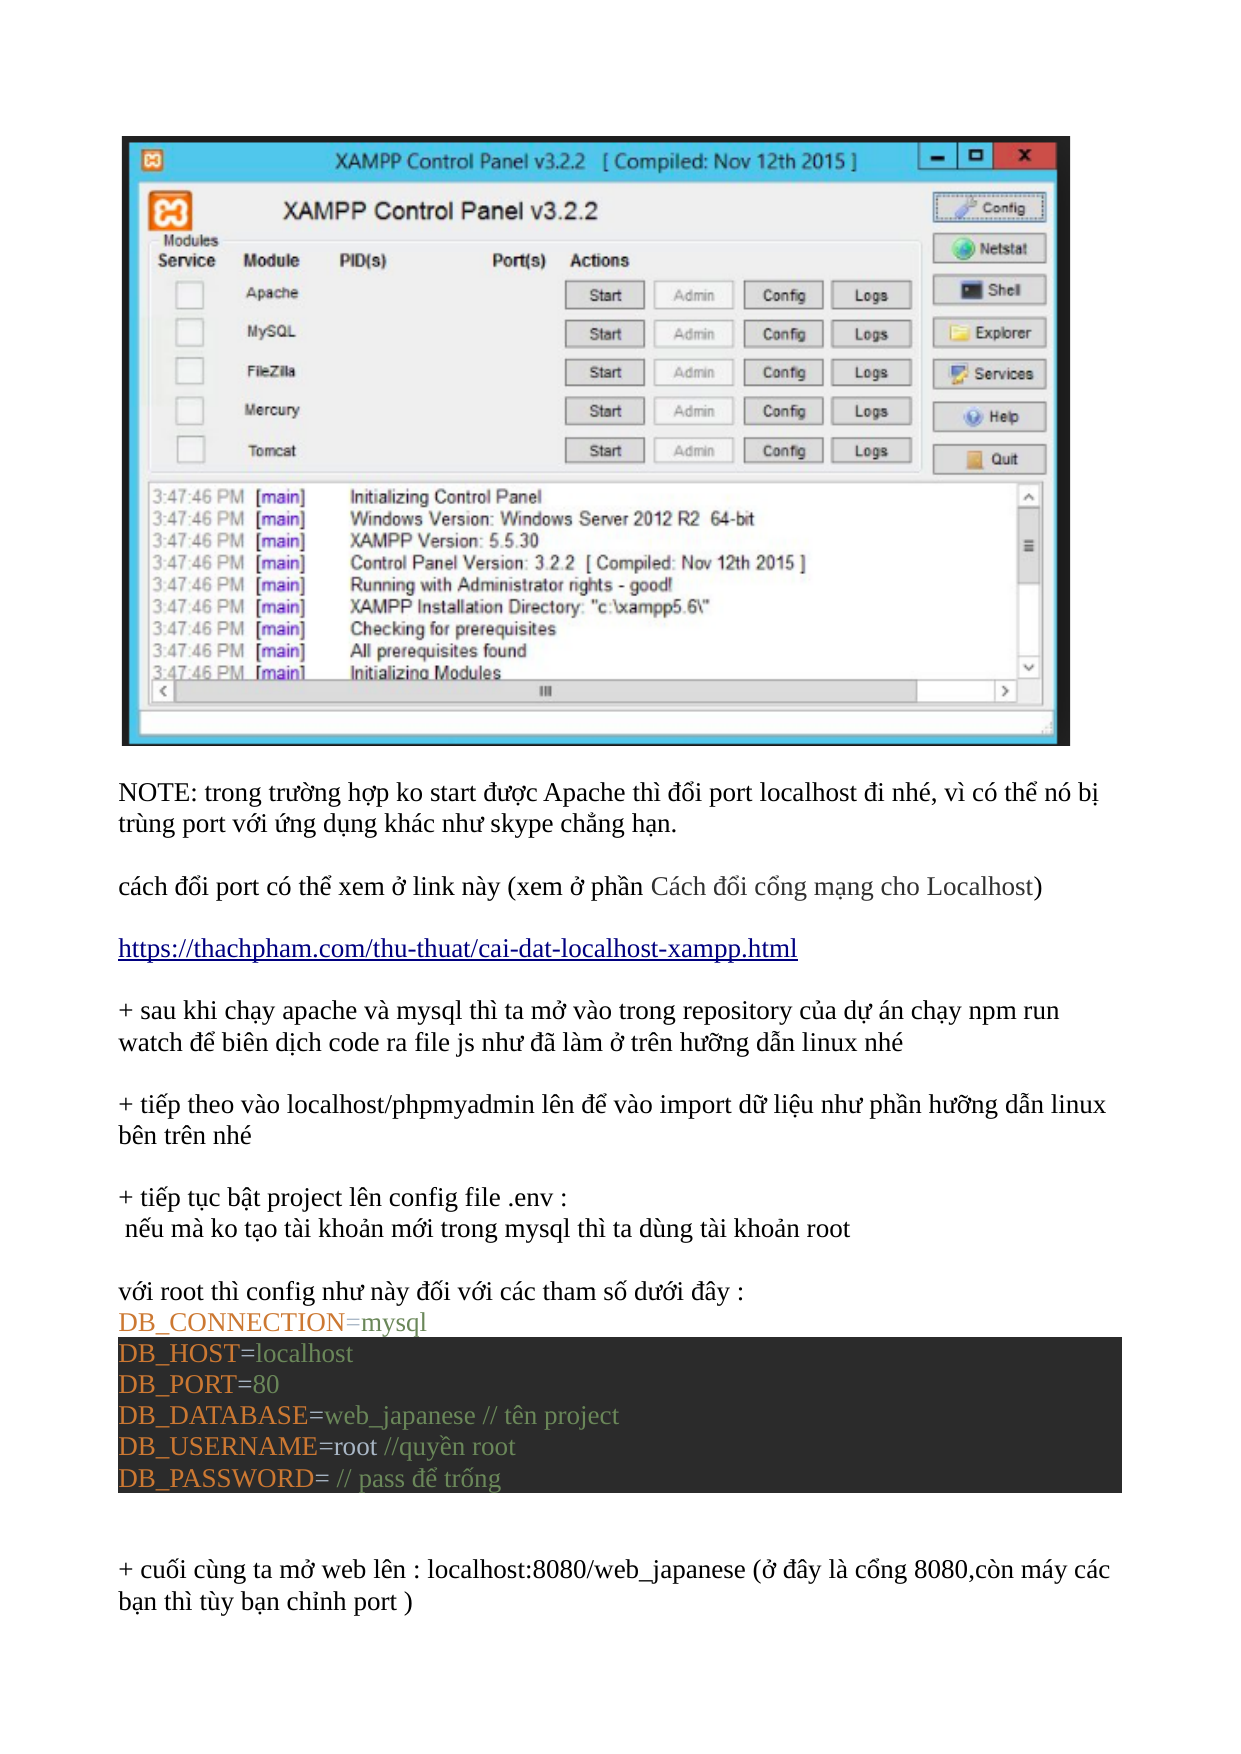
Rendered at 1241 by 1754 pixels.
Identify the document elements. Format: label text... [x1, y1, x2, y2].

text DB_PASSWORD= // pass để trống [118, 1462, 1122, 1493]
picture [121, 136, 1071, 746]
text + tiếp tục bật project lên config file .env : nếu mà ko tạo tài khoản mới trong mysql thì ta dùng tài khoản root [118, 1181, 1122, 1244]
text với root thì config như này đối với các tham số dưới đây : [118, 1275, 1122, 1306]
text + sau khi chạy apache và mysql thì ta mở vào trong repository của dự án chạy npm run watch để biên dịch code ra file js như đã làm ở trên hưỡng dẫn linux nhé [118, 994, 1122, 1057]
text DB_PORT=80 [118, 1368, 1122, 1399]
text DB_USERNAME=root //quyền root [118, 1431, 1122, 1462]
text DB_DATABASE=web_japanese // tên project [118, 1399, 1122, 1431]
text + cuối cùng ta mở web lên : localhost:8080/web_japanese (ở đây là cổng 8080,còn máy các bạn thì tùy bạn chỉnh port ) [118, 1553, 1122, 1616]
text + tiếp theo vào localhost/phpmyadmin lên để vào import dữ liệu như phần hưỡng dẫn linux bên trên nhé [118, 1088, 1122, 1150]
text DB_HOST=localhost [118, 1337, 1122, 1368]
text cách đổi port có thể xem ở link này (xem ở phần Cách đổi cổng mạng cho Localhost) [118, 839, 1122, 901]
text DB_CONNECTION=mysql [118, 1306, 1122, 1337]
text NOTE: trong trường hợp ko start được Apache thì đổi port localhost đi nhé, vì có thể nó bị trùng port với ứng dụng khác như skype chẳng hạn. [118, 776, 1122, 839]
text https://thachpham.com/thu-thuat/cai-dat-localhost-xampp.html [118, 932, 1122, 963]
